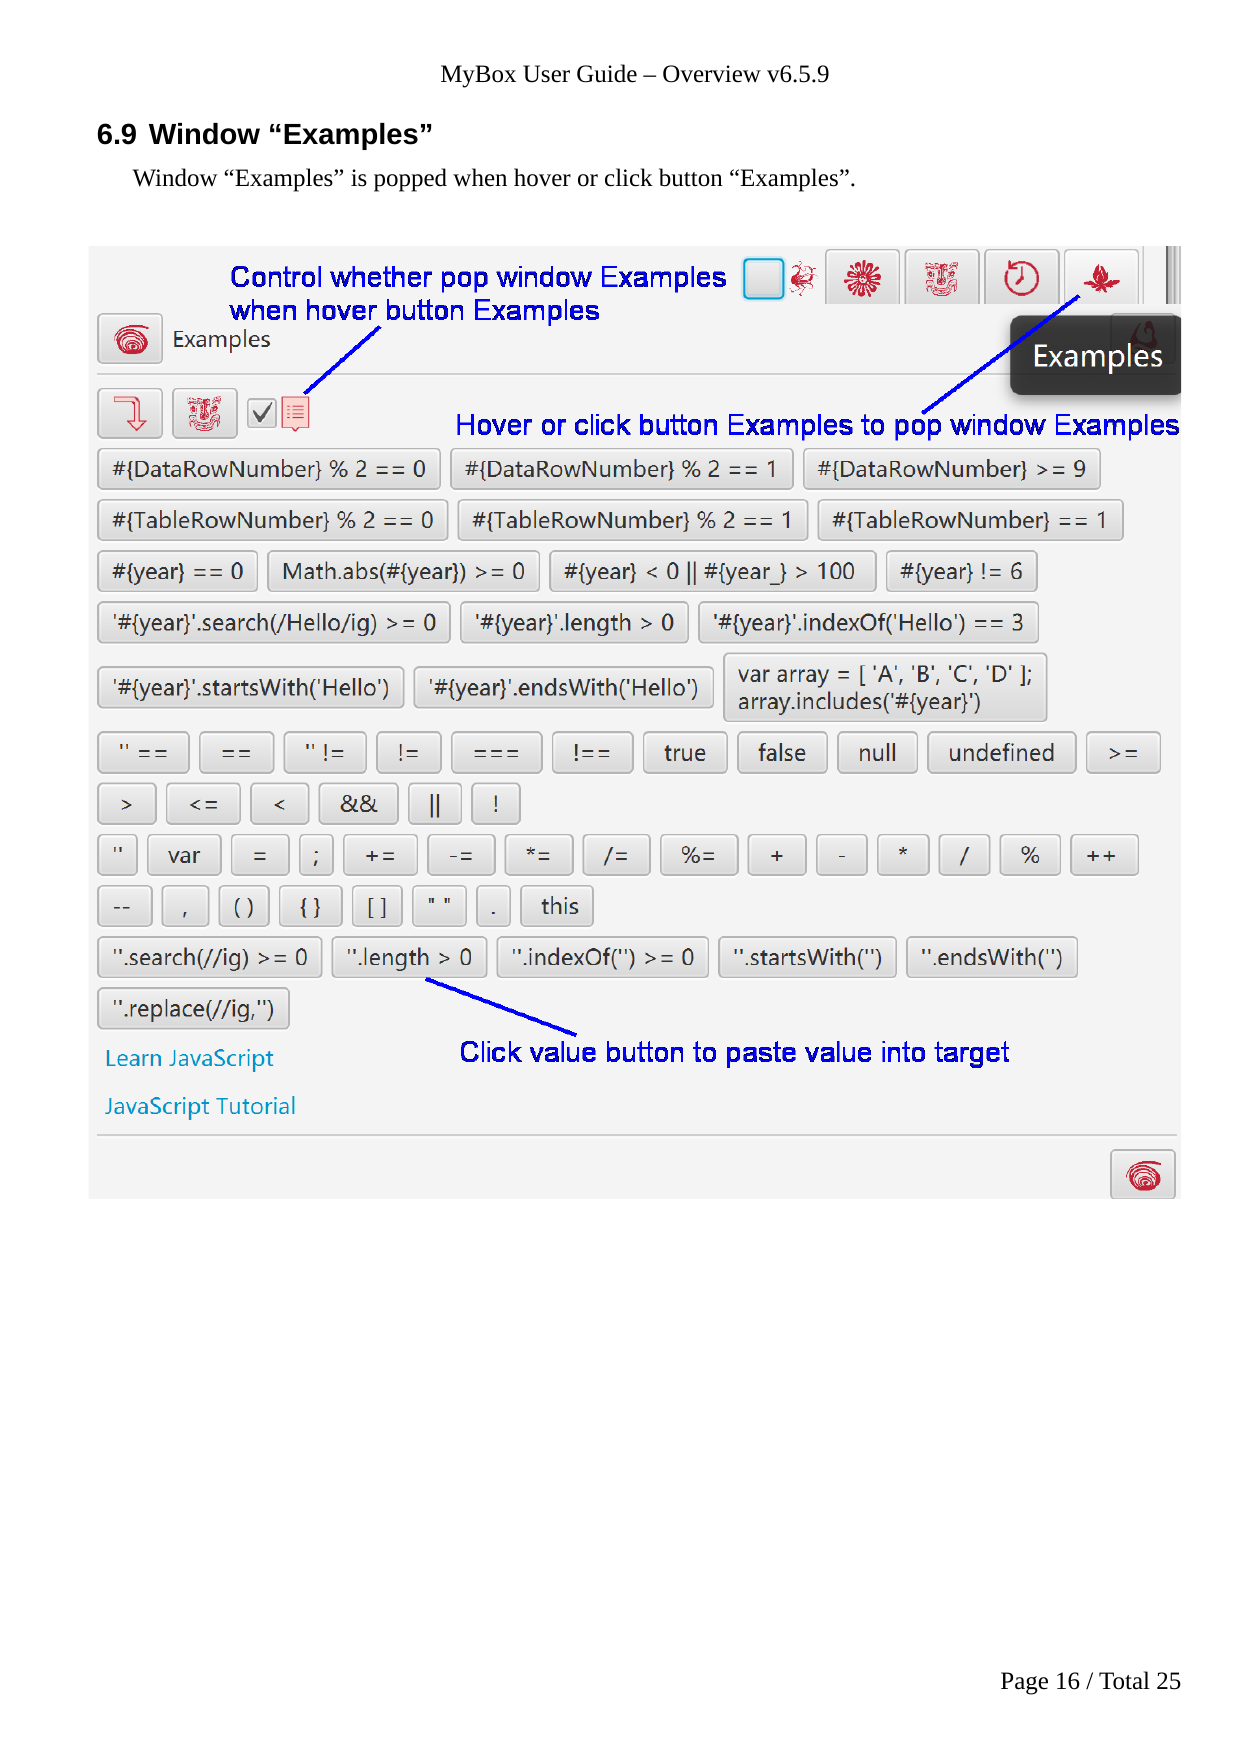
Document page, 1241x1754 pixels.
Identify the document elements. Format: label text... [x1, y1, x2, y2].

picture [88, 245, 1182, 1199]
subtitle Window “Examples” [88, 117, 1181, 151]
text Window “Examples” is popped when hover or click button “Examples”. [88, 163, 1181, 192]
